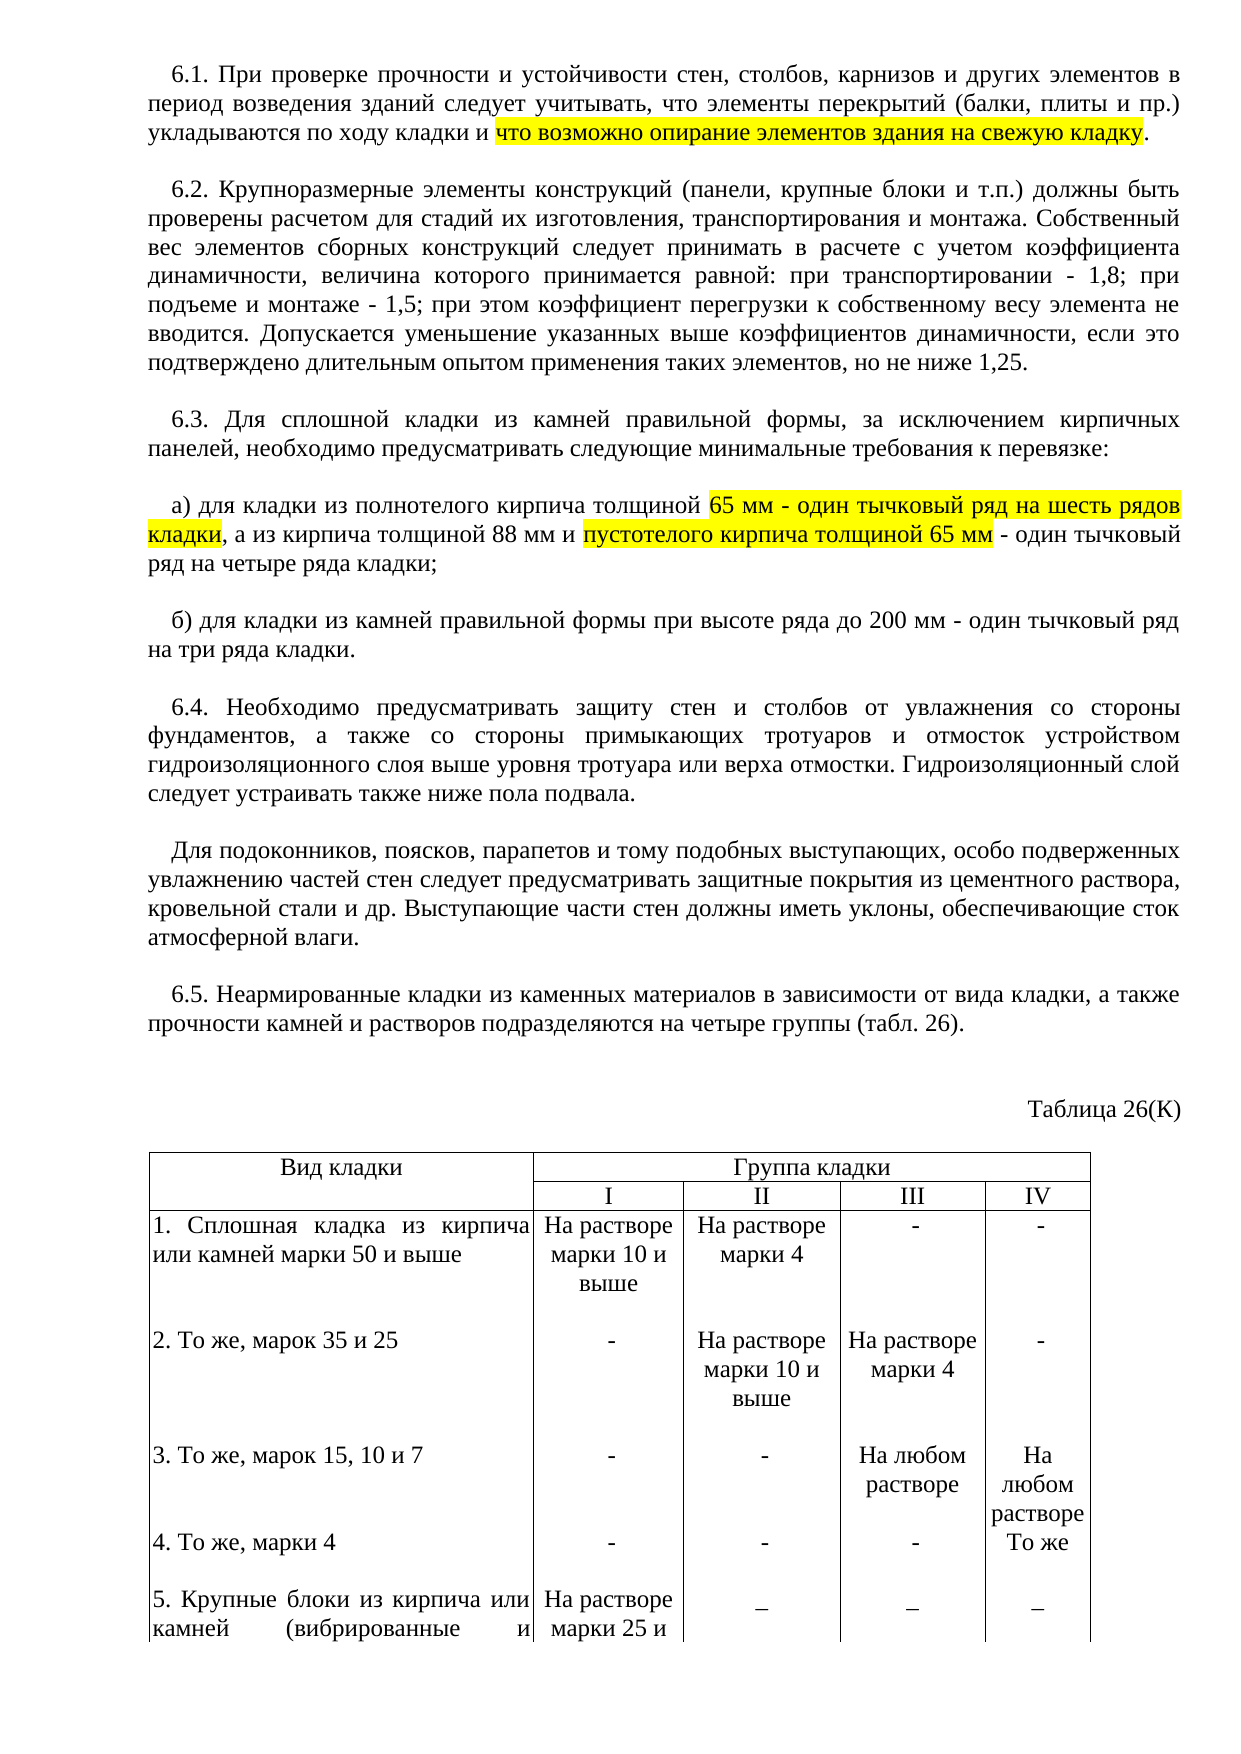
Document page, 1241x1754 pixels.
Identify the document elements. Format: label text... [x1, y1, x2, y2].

table_cell 3. То же, марок 15, 10 и 7 [150, 1441, 533, 1527]
table_cell - [841, 1211, 985, 1326]
table_cell 2. То же, марок 35 и 25 [150, 1326, 533, 1441]
table_cell 1. Сплошная кладка из кирпича или камней марки 50 и выше [150, 1211, 533, 1326]
table_cell - [684, 1441, 840, 1527]
table_header Группа кладки [534, 1153, 1090, 1181]
table_cell 4. То же, марки 4 [150, 1527, 533, 1584]
text а) для кладки из полнотелого кирпича толщиной 65 мм - один тычковый ряд на шесть рядов кладки, а из кирпича толщиной 88 мм и пустотелого кирпича толщиной 65 мм - один тычковый ряд на четыре ряда кладки; [148, 490, 1181, 577]
table_cell На растворе марки 10 и выше [534, 1211, 683, 1326]
table_cell IV [986, 1182, 1090, 1210]
table_cell - [841, 1527, 985, 1584]
table_cell На растворе марки 25 и [534, 1584, 683, 1642]
table_cell 5. Крупные блоки из кирпича или камней (вибрированные и [150, 1584, 533, 1642]
text 6.5. Неармированные кладки из каменных материалов в зависимости от вида кладки, а также прочности камней и растворов подразделяются на четыре группы (табл. 26). [148, 979, 1181, 1037]
table_cell [150, 1181, 533, 1210]
table_cell На любом растворе [841, 1441, 985, 1527]
text 6.3. Для сплошной кладки из камней правильной формы, за исключением кирпичных панелей, необходимо предусматривать следующие минимальные требования к перевязке: [148, 404, 1181, 462]
text 6.2. Крупноразмерные элементы конструкций (панели, крупные блоки и т.п.) должны быть проверены расчетом для стадий их изготовления, транспортирования и монтажа. Собственный вес элементов сборных конструкций следует принимать в расчете с учетом коэффициента динамичности, величина которого принимается равной: при транспортировании - 1,8; при подъеме и монтаже - 1,5; при этом коэффициент перегрузки к собственному весу элемента не вводится. Допускается уменьшение указанных выше коэффициентов динамичности, если это подтверждено длительным опытом применения таких элементов, но не ниже 1,25. [148, 174, 1181, 375]
table_cell - [534, 1326, 683, 1441]
text 6.4. Необходимо предусматривать защиту стен и столбов от увлажнения со стороны фундаментов, а также со стороны примыкающих тротуаров и отмосток устройством гидроизоляционного слоя выше уровня тротуара или верха отмостки. Гидроизоляционный слой следует устраивать также ниже пола подвала. [148, 692, 1181, 807]
text б) для кладки из камней правильной формы при высоте ряда до 200 мм - один тычковый ряд на три ряда кладки. [148, 605, 1181, 663]
table_cell III [841, 1182, 985, 1210]
table_cell _ [684, 1584, 840, 1642]
table_cell - [534, 1441, 683, 1527]
table_cell I [534, 1182, 683, 1210]
table_header #G0Вид кладки [150, 1153, 533, 1181]
text Для подоконников, поясков, парапетов и тому подобных выступающих, особо подверженных увлажнению частей стен следует предусматривать защитные покрытия из цементного раствора, кровельной стали и др. Выступающие части стен должны иметь уклоны, обеспечивающие сток атмосферной влаги. [148, 835, 1181, 950]
table_cell То же [986, 1527, 1090, 1584]
table_cell II [684, 1182, 840, 1210]
table_cell - [986, 1326, 1090, 1441]
text Таблица 26(К) [148, 1094, 1181, 1123]
table_cell - [684, 1527, 840, 1584]
table_cell _ [841, 1584, 985, 1642]
table_cell - [534, 1527, 683, 1584]
table_cell - [986, 1211, 1090, 1326]
table_cell На растворе марки 4 [841, 1326, 985, 1441]
table_cell На любом растворе [986, 1441, 1090, 1527]
table_cell На растворе марки 10 и выше [684, 1326, 840, 1441]
table_cell _ [986, 1584, 1090, 1642]
table_cell На растворе марки 4 [684, 1211, 840, 1326]
text 6.1. При проверке прочности и устойчивости стен, столбов, карнизов и других элементов в период возведения зданий следует учитывать, что элементы перекрытий (балки, плиты и пр.) укладываются по ходу кладки и что возможно опирание элементов здания на свежую кладку. [148, 59, 1181, 145]
